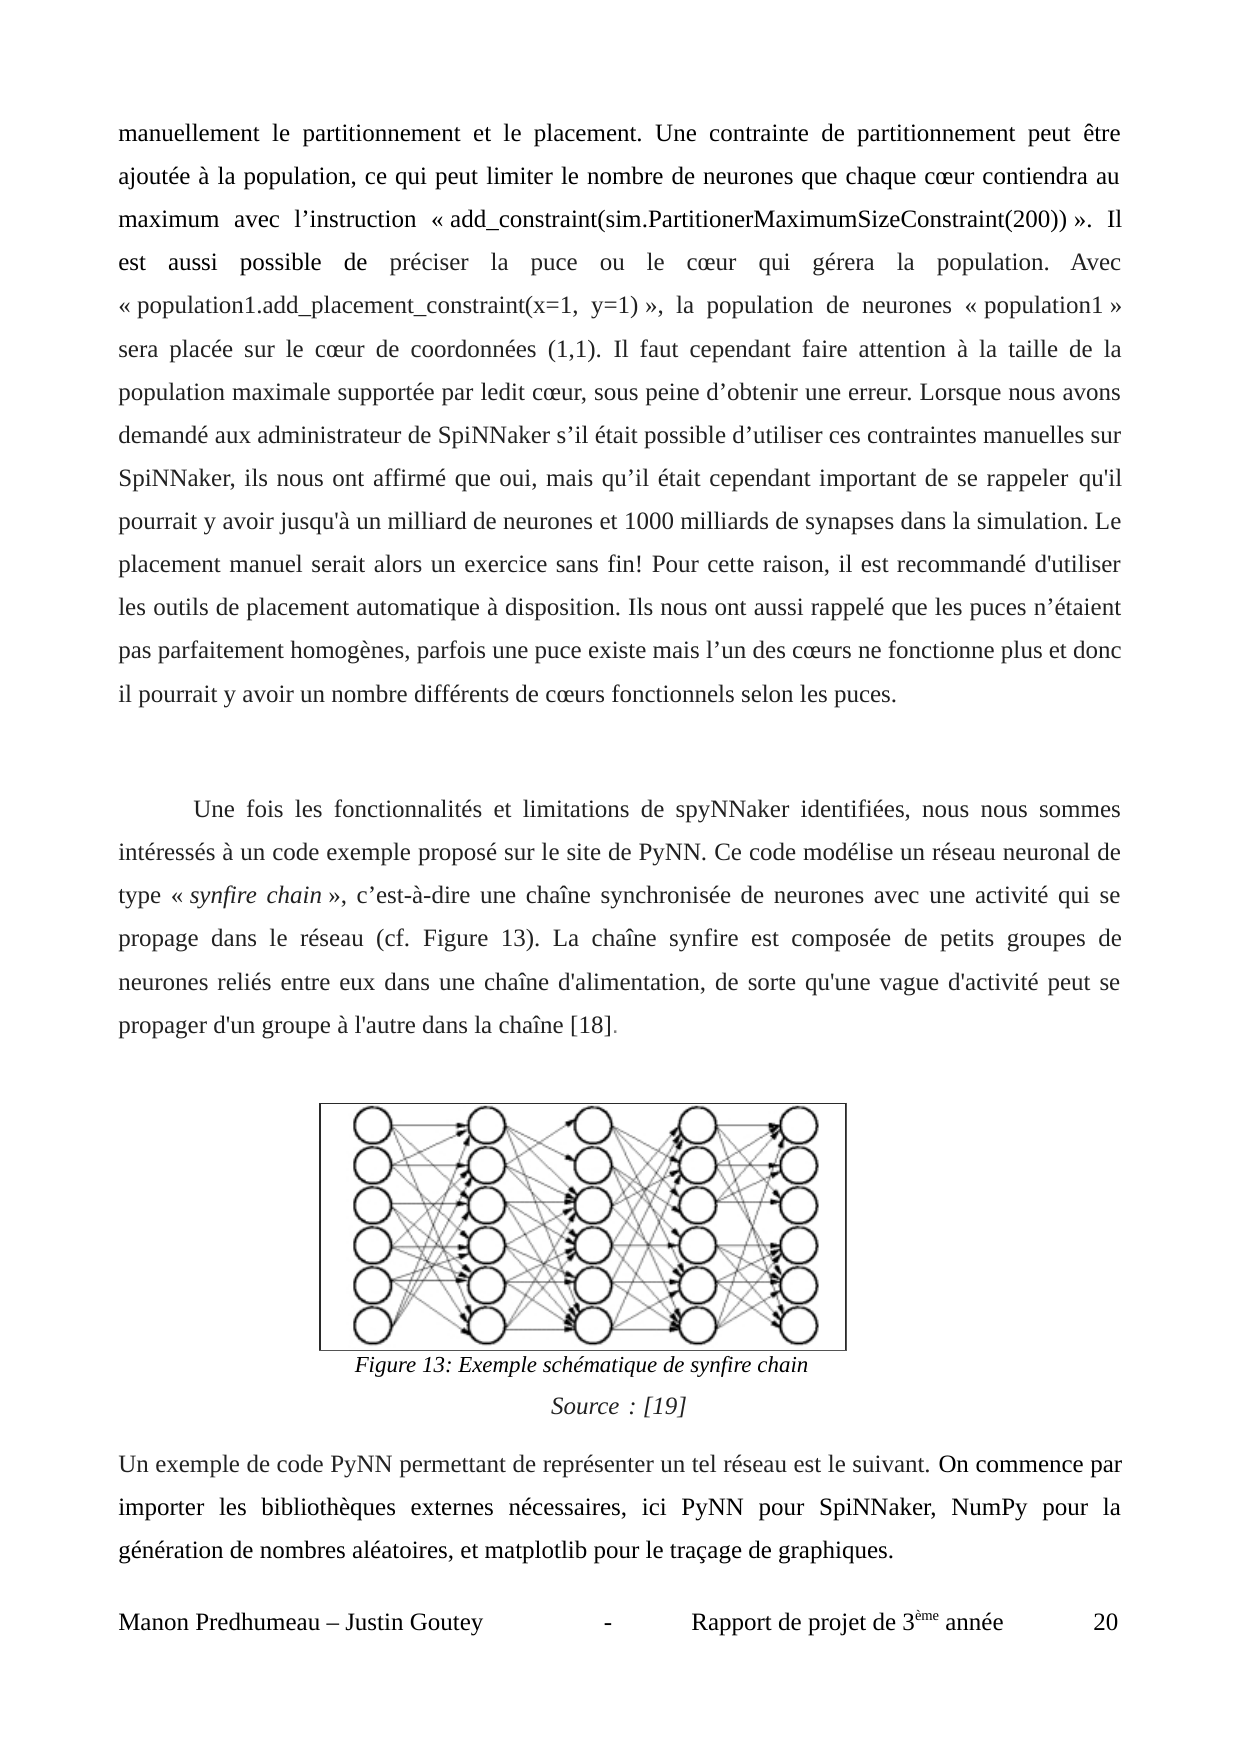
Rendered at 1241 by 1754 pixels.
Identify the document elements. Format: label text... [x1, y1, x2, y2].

text Source : [19] [118, 1068, 1122, 1420]
text manuellement le partitionnement et le placement. Une contrainte de partitionnement peut être ajoutée à la population, ce qui peut limiter le nombre de neurones que chaque cœur contiendra au maximum avec l’instruction « add_constraint(sim.PartitionerMaximumSizeConstraint(200)) ». Il est aussi possible de préciser la puce ou le cœur qui gérera la population. Avec « population1.add_placement_constraint(x=1, y=1) », la population de neurones « population1 » sera placée sur le cœur de coordonnées (1,1). Il faut cependant faire attention à la taille de la population maximale supportée par ledit cœur, sous peine d’obtenir une erreur. Lorsque nous avons demandé aux administrateur de SpiNNaker s’il était possible d’utiliser ces contraintes manuelles sur SpiNNaker, ils nous ont affirmé que oui, mais qu’il était cependant important de se rappeler qu'il pourrait y avoir jusqu'à un milliard de neurones et 1000 milliards de synapses dans la simulation. Le placement manuel serait alors un exercice sans fin! Pour cette raison, il est recommandé d'utiliser les outils de placement automatique à disposition. Ils nous ont aussi rappelé que les puces n’étaient pas parfaitement homogènes, parfois une puce existe mais l’un des cœurs ne fonctionne plus et donc il pourrait y avoir un nombre différents de cœurs fonctionnels selon les puces. [118, 118, 1122, 707]
picture [322, 1105, 844, 1349]
text Une fois les fonctionnalités et limitations de spyNNaker identifiées, nous nous sommes intéressés à un code exemple proposé sur le site de PyNN. Ce code modélise un réseau neuronal de type « synfire chain », c’est-à-dire une chaîne synchronisée de neurones avec une activité qui se propage dans le réseau (cf. Figure 13). La chaîne synfire est composée de petits groupes de neurones reliés entre eux dans une chaîne d'alimentation, de sorte qu'une vague d'activité peut se propager d'un groupe à l'autre dans la chaîne [18]. [118, 794, 1122, 1039]
text Figure 13: Exemple schématique de synfire chain [297, 1103, 868, 1377]
text Un exemple de code PyNN permettant de représenter un tel réseau est le suivant. On commence par importer les bibliothèques externes nécessaires, ici PyNN pour SpiNNaker, NumPy pour la génération de nombres aléatoires, et matplotlib pour le traçage de graphiques. [118, 1449, 1122, 1564]
